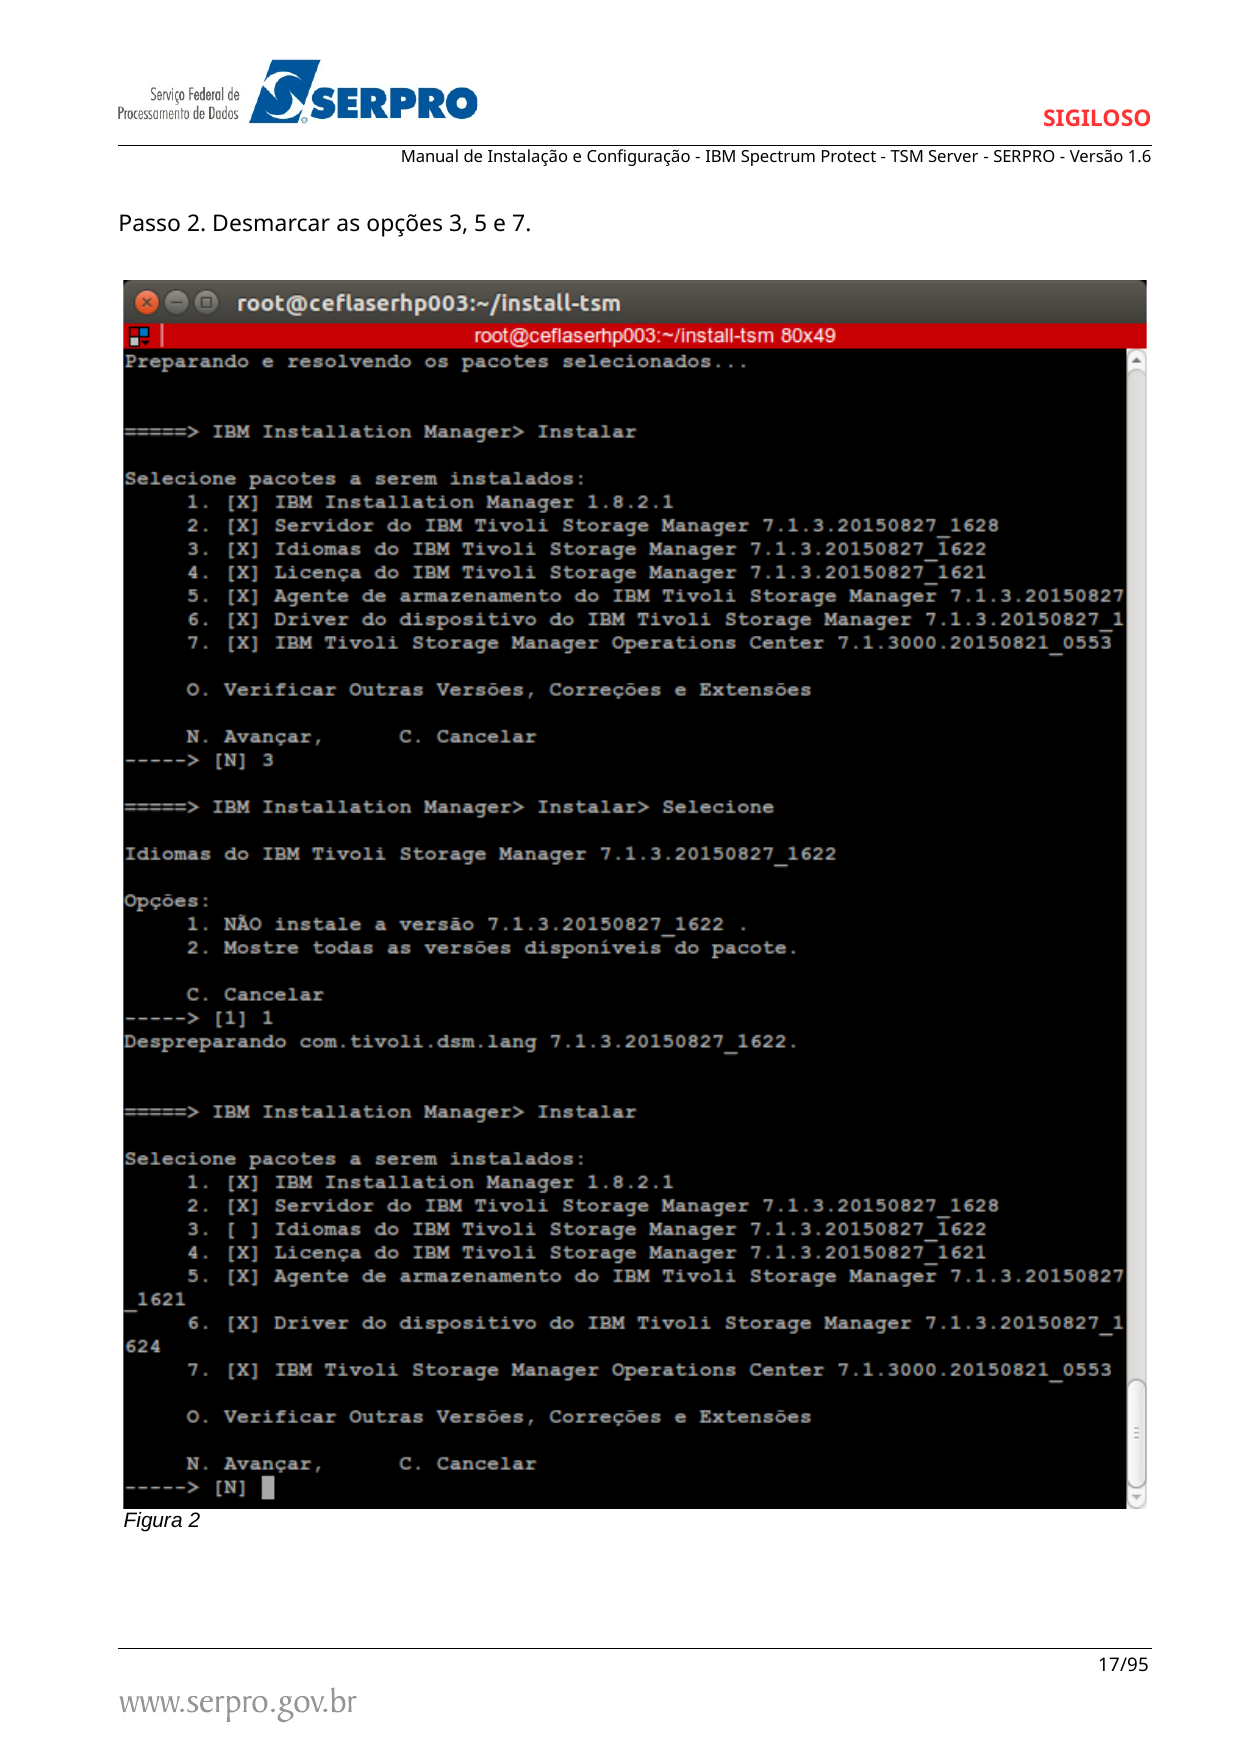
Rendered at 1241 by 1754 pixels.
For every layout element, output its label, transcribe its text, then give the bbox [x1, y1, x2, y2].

picture [118, 59, 478, 124]
text Passo 2. Desmarcar as opções 3, 5 e 7. [118, 207, 1152, 238]
picture [123, 280, 1147, 1509]
text Figura 2 [123, 1509, 1147, 1532]
